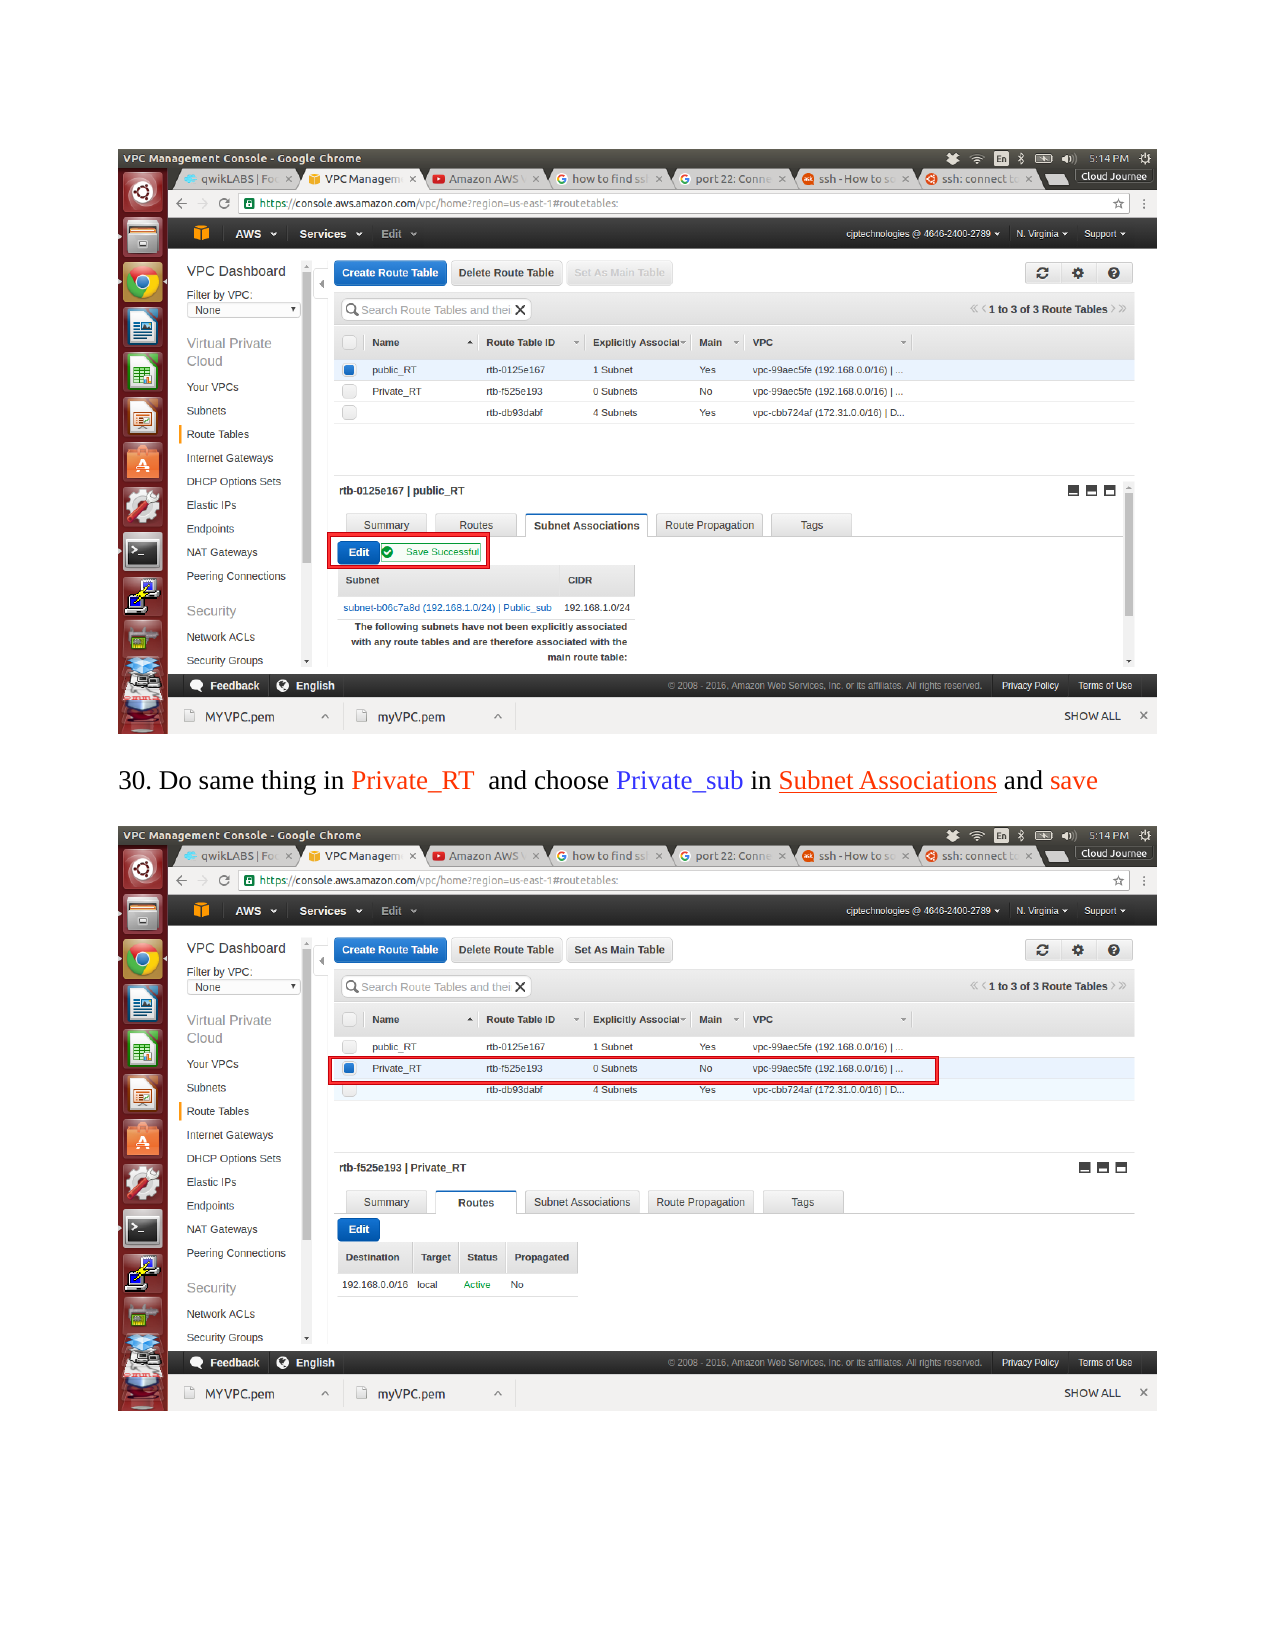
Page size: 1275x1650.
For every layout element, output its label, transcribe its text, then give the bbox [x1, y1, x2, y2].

picture [118, 149, 1157, 734]
picture [118, 826, 1157, 1411]
text 30. Do same thing in Private_RT and choose Private_sub in Subnet Associations and save [118, 764, 1157, 796]
